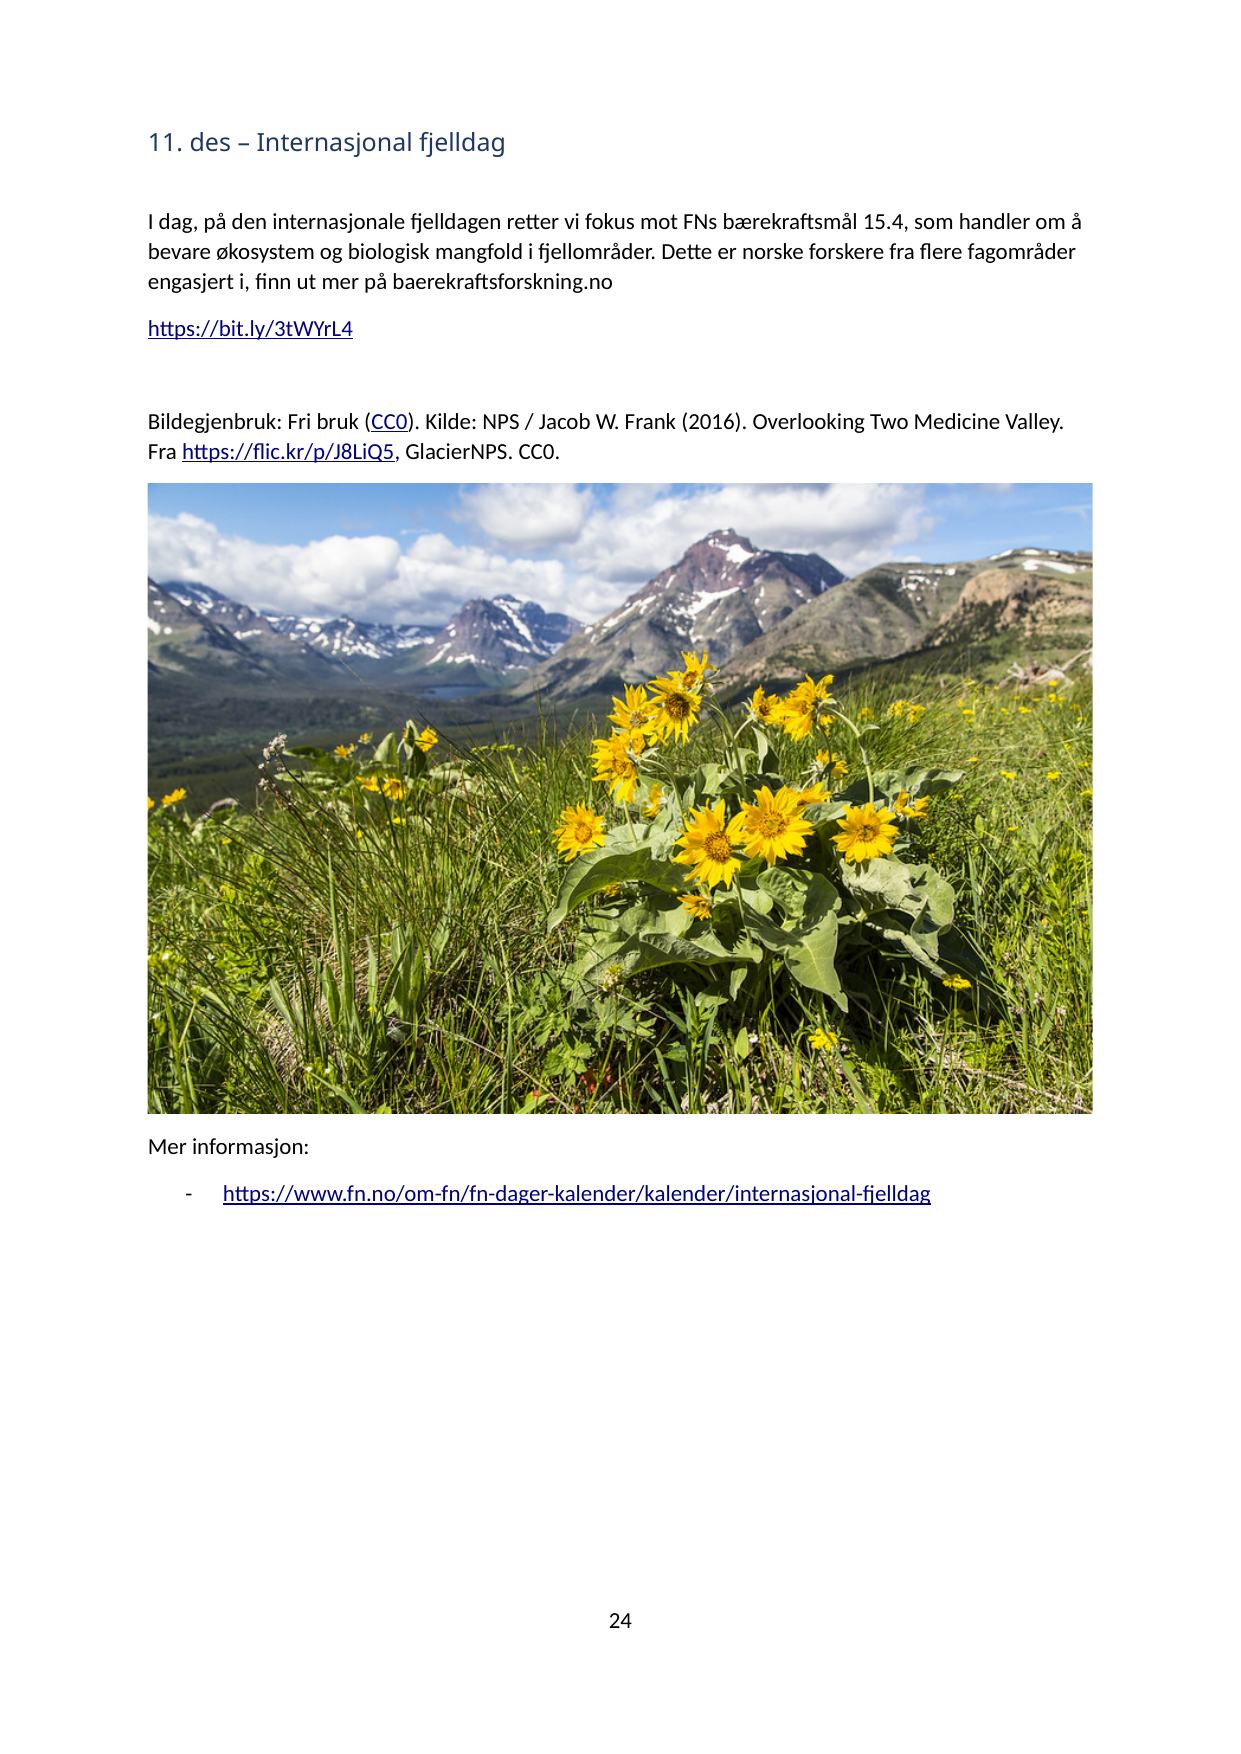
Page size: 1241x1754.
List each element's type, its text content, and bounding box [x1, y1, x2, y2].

text https://bit.ly/3tWYrL4 [148, 314, 1093, 342]
text I dag, på den internasjonale fjelldagen retter vi fokus mot FNs bærekraftsmål 15.4, som handler om å bevare økosystem og biologisk mangfold i fjellområder. Dette er norske forskere fra flere fagområder engasjert i, finn ut mer på baerekraftsforskning.no [148, 207, 1093, 295]
text Bildegjenbruk: Fri bruk (CC0). Kilde: NPS / Jacob W. Frank (2016). Overlooking Two Medicine Valley. Fra https://flic.kr/p/J8LiQ5, GlacierNPS. CC0. [148, 407, 1093, 465]
text Mer informasjon: [148, 1132, 1093, 1161]
list https://www.fn.no/om-fn/fn-dager-kalender/kalender/internasjonal-fjelldag [185, 1179, 1093, 1207]
subtitle 11. des – Internasjonal fjelldag [148, 124, 1093, 158]
